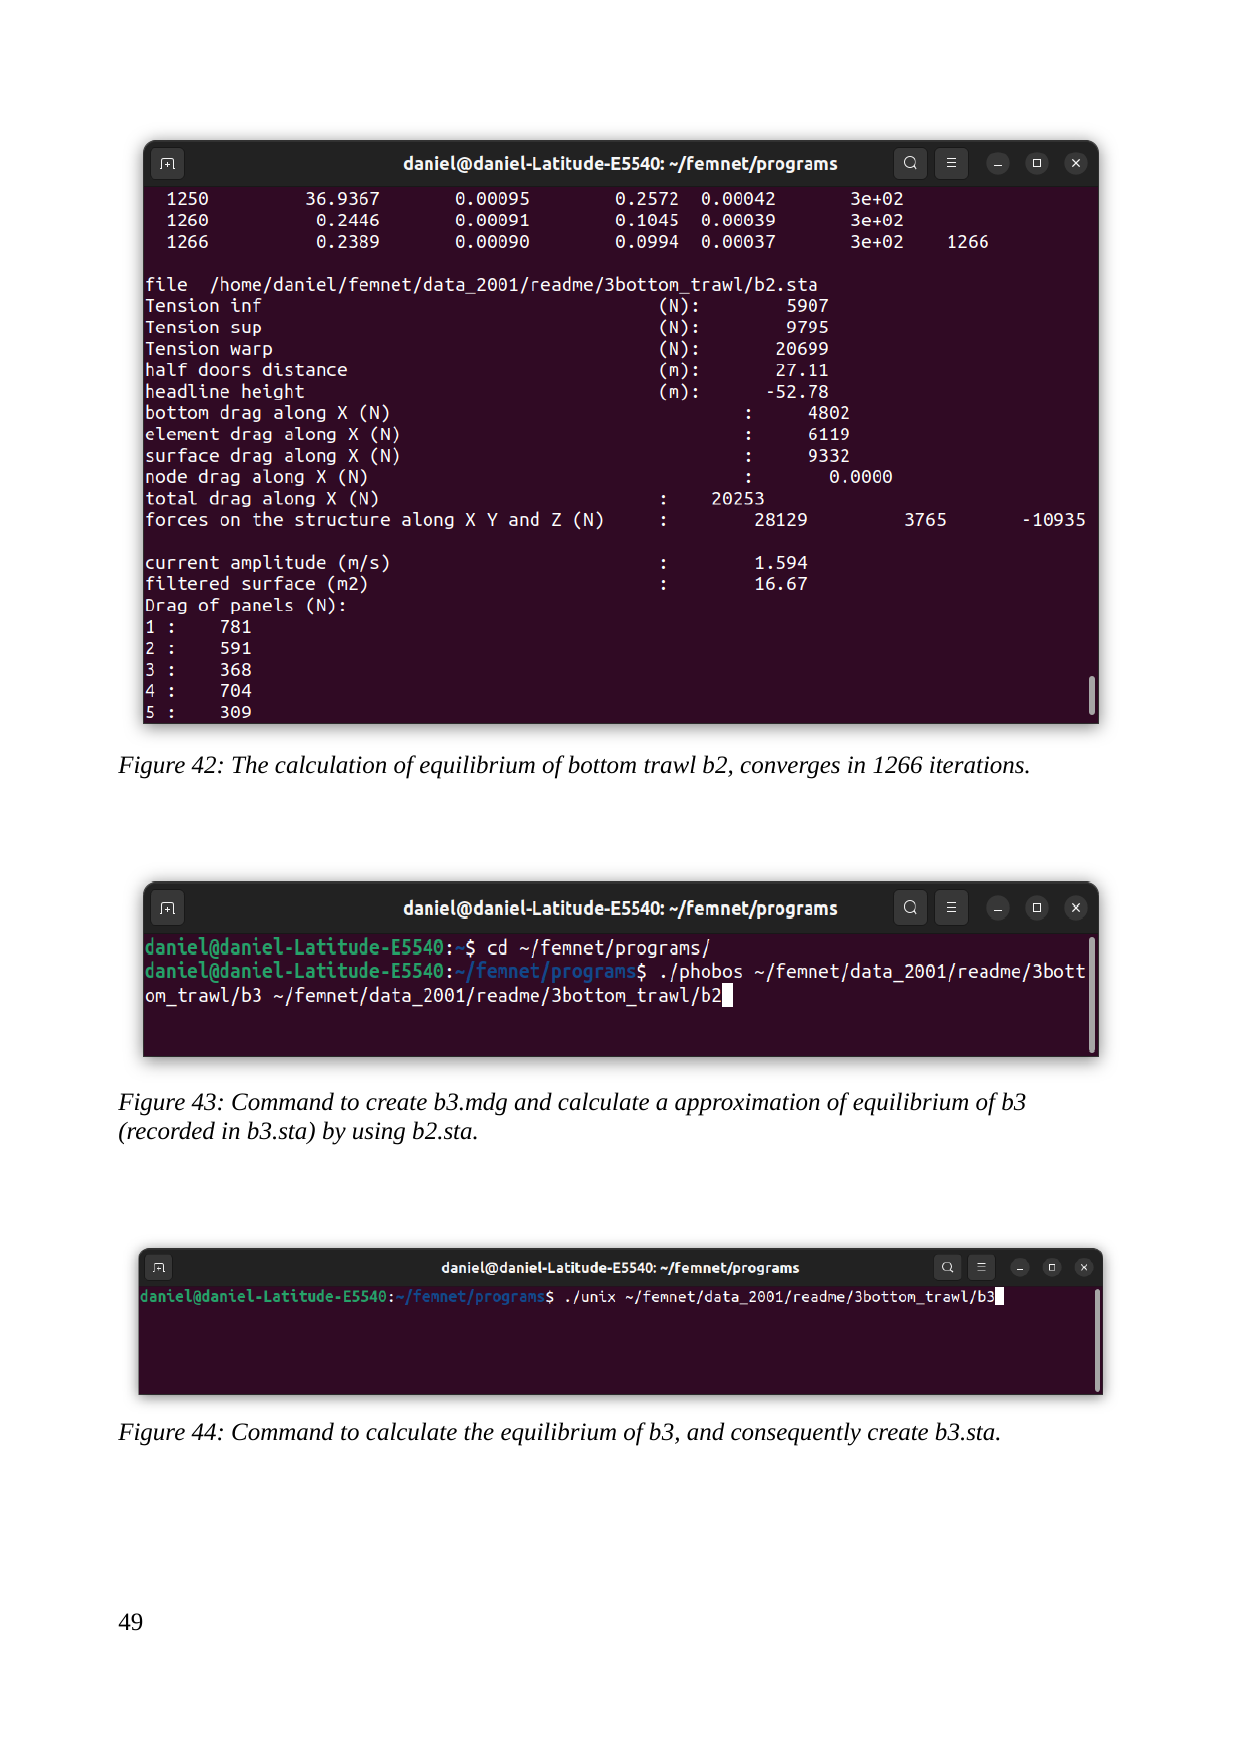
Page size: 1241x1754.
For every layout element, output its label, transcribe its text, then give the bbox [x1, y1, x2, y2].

text Figure 44: Command to calculate the equilibrium of b3, and consequently create b3.sta. [118, 1417, 1122, 1445]
text Figure 43: Command to create b3.mdg and calculate a approximation of equilibrium of b3 (recorded in b3.sta) by using b2.sta. [118, 1088, 1122, 1145]
picture [118, 858, 1123, 1088]
text Figure 42: The calculation of equilibrium of bottom trawl b2, converges in 1266 iterations. [118, 751, 1122, 779]
picture [118, 118, 1123, 751]
picture [118, 1230, 1123, 1417]
